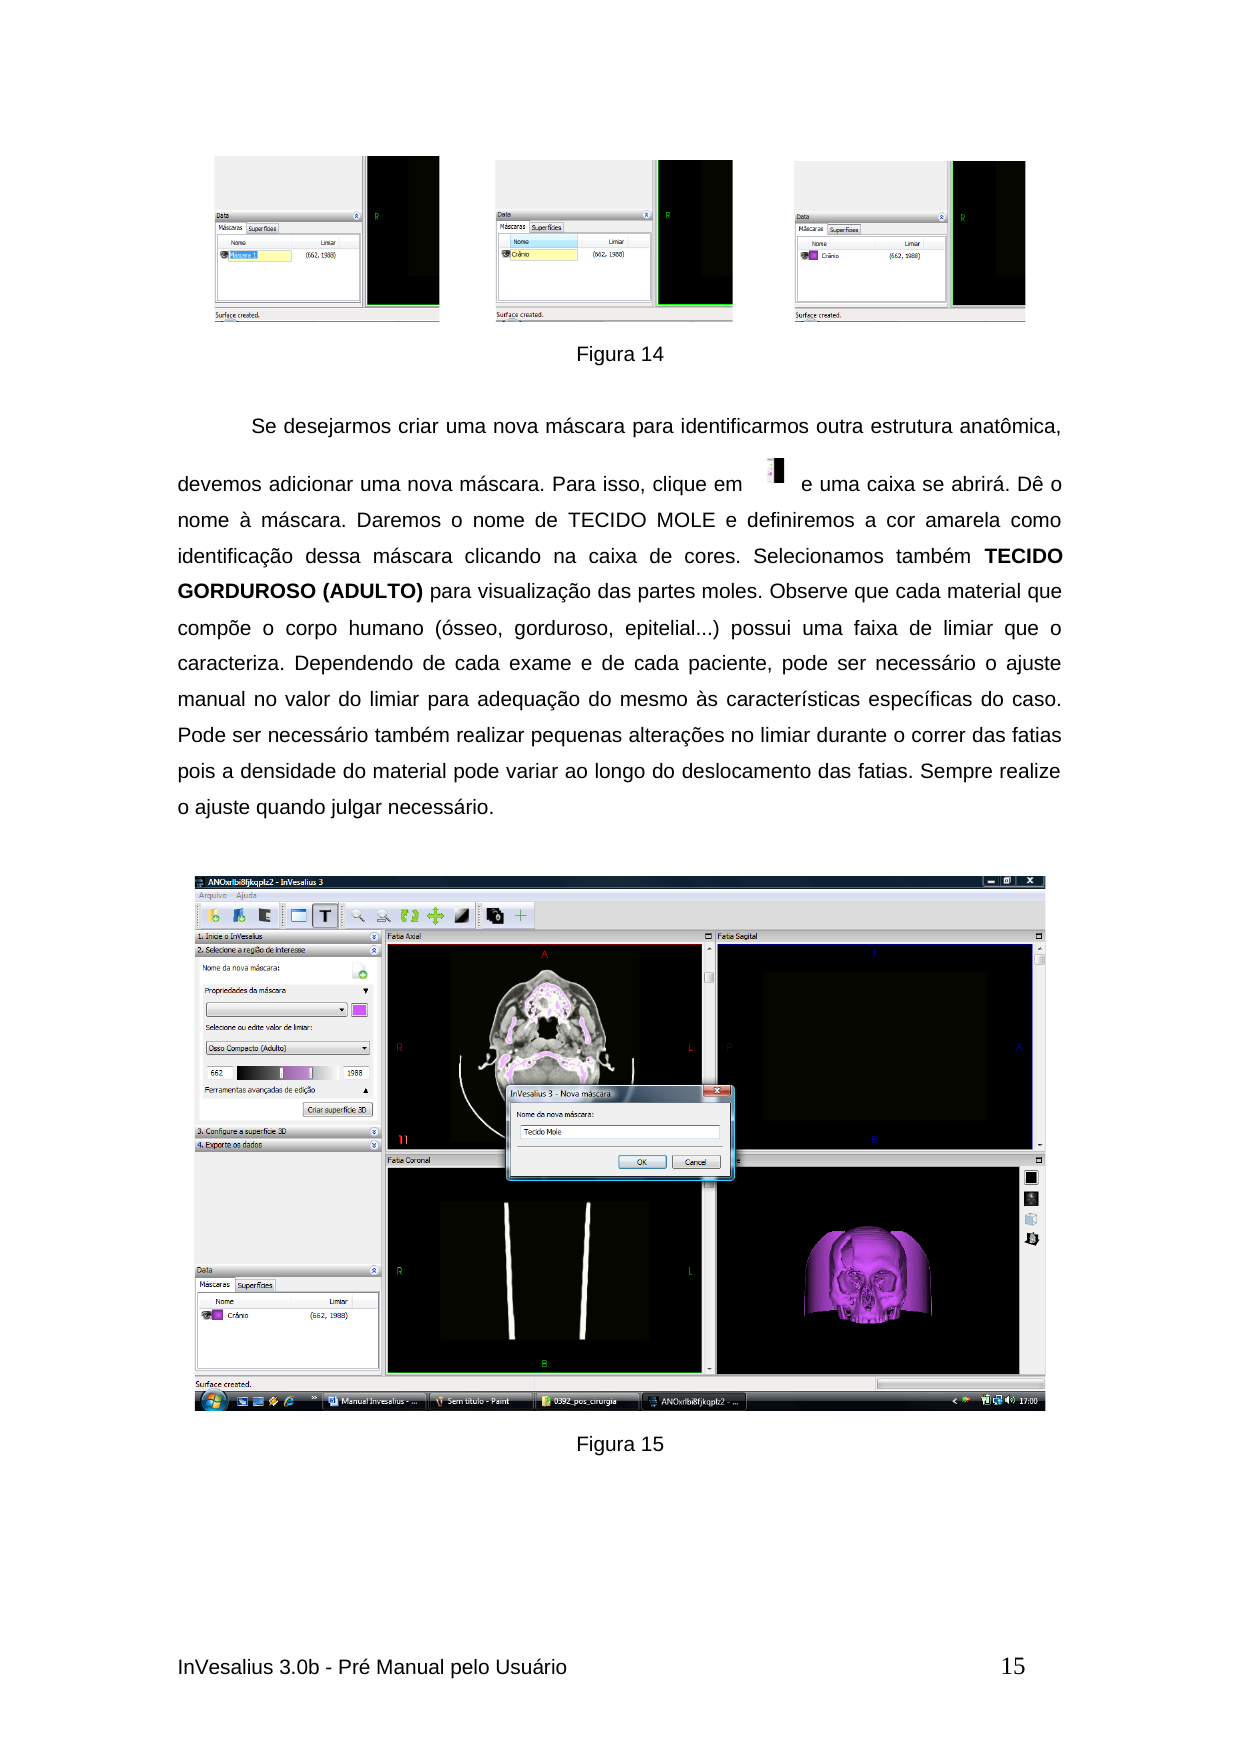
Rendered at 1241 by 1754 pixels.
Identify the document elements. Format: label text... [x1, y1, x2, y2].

text Figura 15 [177, 1431, 1063, 1455]
text Se desejarmos criar uma nova máscara para identificarmos outra estrutura anatômica, devemos adicionar uma nova máscara. Para isso, clique em e uma caixa se abrirá. Dê o nome à máscara. Daremos o nome de TECIDO MOLE e definiremos a cor amarela como identificação dessa máscara clicando na caixa de cores. Selecionamos também TECIDO GORDUROSO (ADULTO) para visualização das partes moles. Observe que cada material que compõe o corpo humano (ósseo, gorduroso, epitelial...) possui uma faixa de limiar que o caracteriza. Dependendo de cada exame e de cada paciente, pode ser necessário o ajuste manual no valor do limiar para adequação do mesmo às características específicas do caso. Pode ser necessário também realizar pequenas alterações no limiar durante o correr das fatias pois a densidade do material pode variar ao longo do deslocamento das fatias. Sempre realize o ajuste quando julgar necessário. [177, 414, 1063, 819]
text Figura 14 [177, 342, 1063, 366]
picture [767, 458, 774, 477]
picture [194, 876, 1046, 1411]
